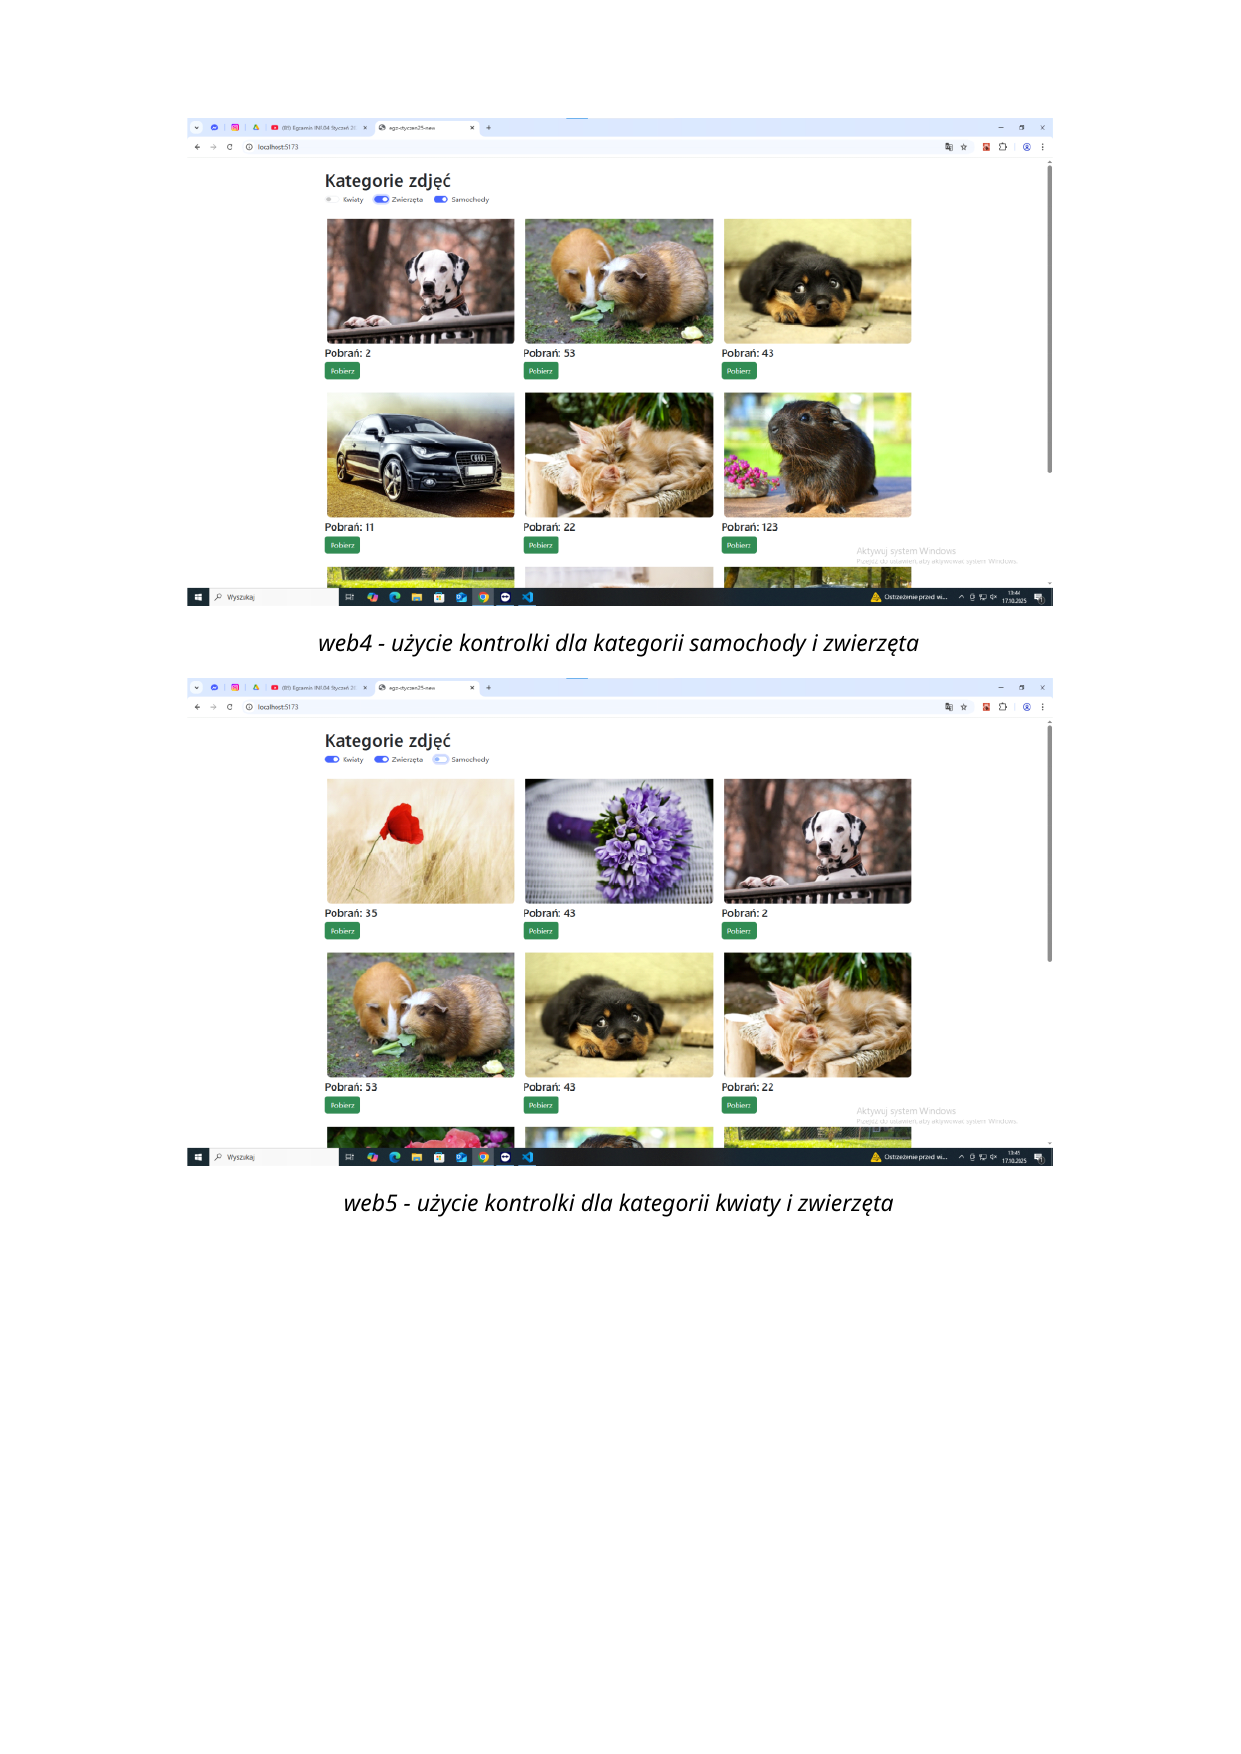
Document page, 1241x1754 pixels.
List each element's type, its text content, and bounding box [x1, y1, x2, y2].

text web4 - użycie kontrolki dla kategorii samochody i zwierzęta [118, 626, 1122, 658]
text web5 - użycie kontrolki dla kategorii kwiaty i zwierzęta [118, 1187, 1122, 1218]
